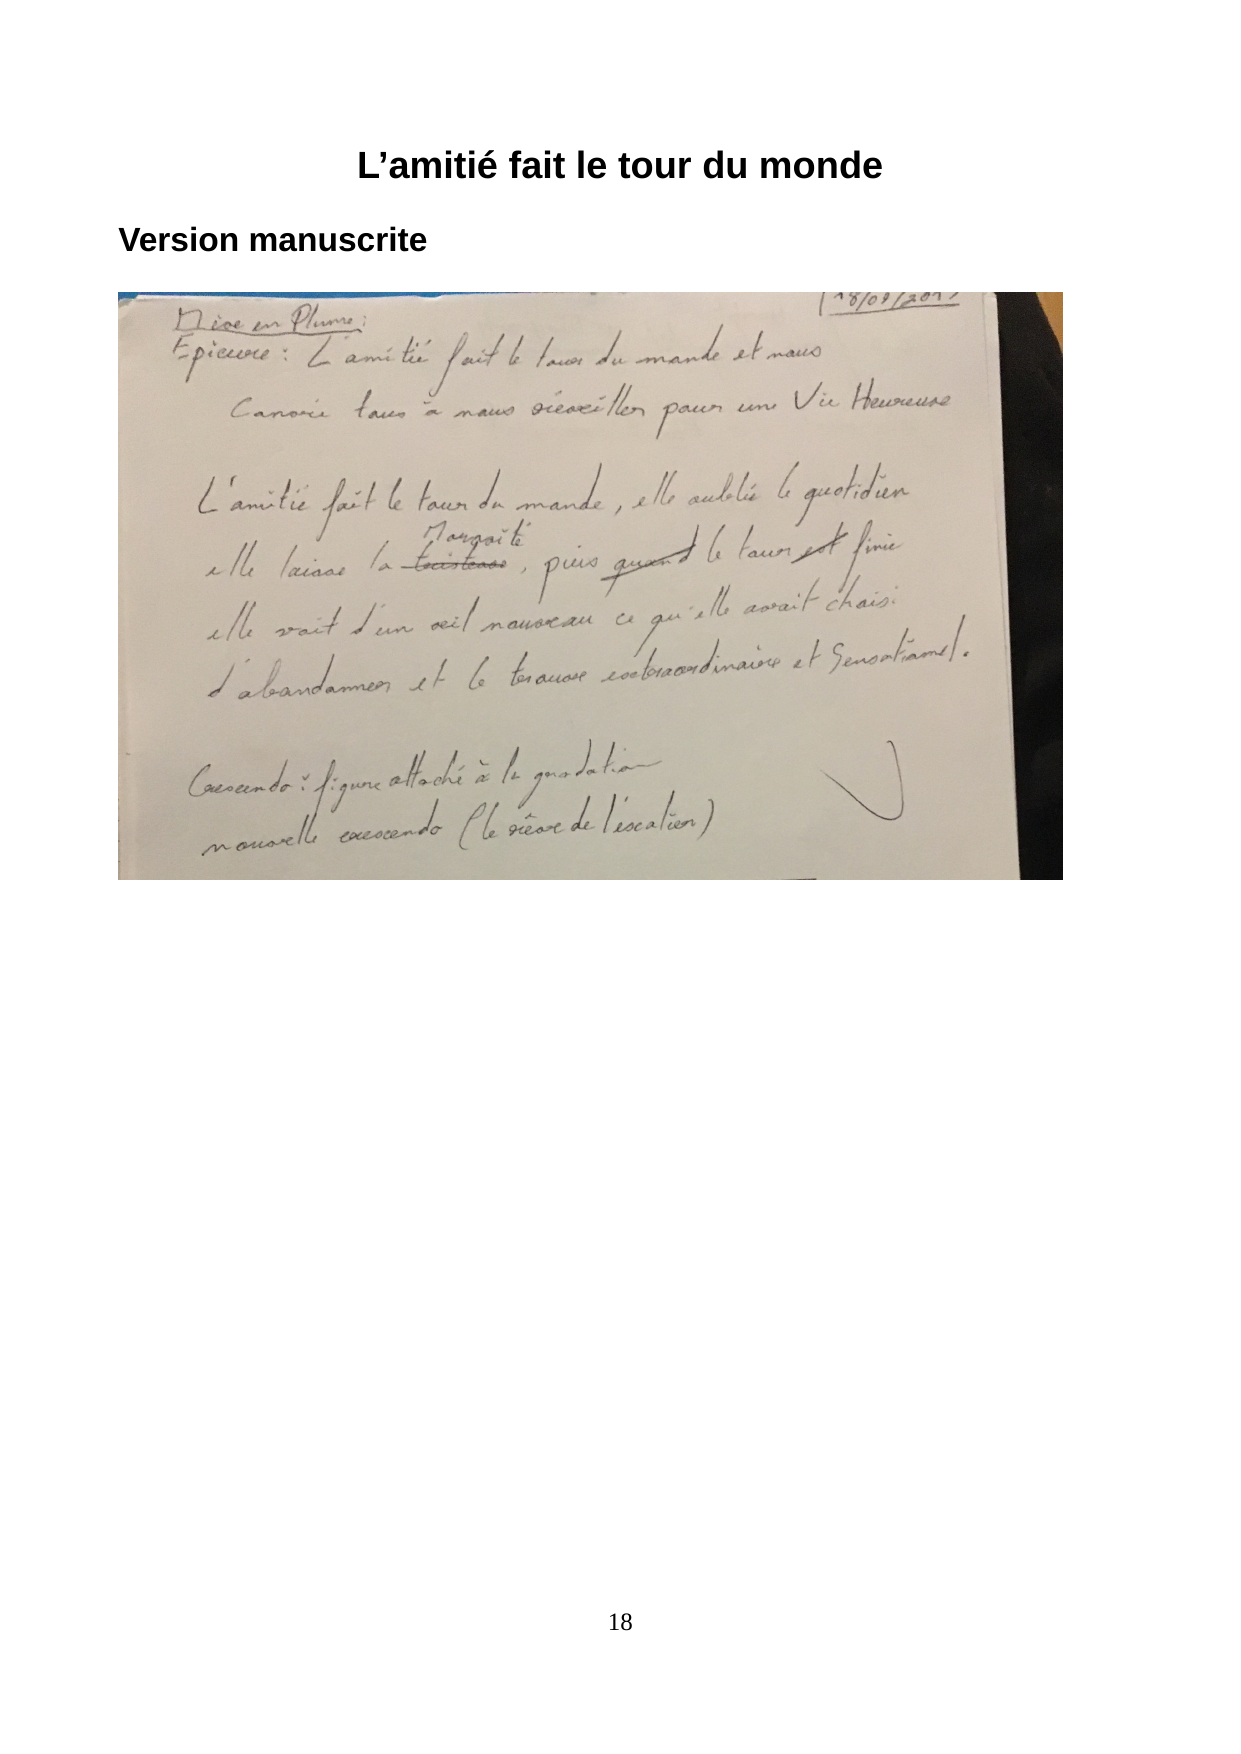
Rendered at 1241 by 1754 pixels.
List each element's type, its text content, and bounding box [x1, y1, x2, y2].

subtitle L’amitié fait le tour du monde [118, 143, 1122, 187]
subtitle Version manuscrite [118, 220, 1122, 259]
